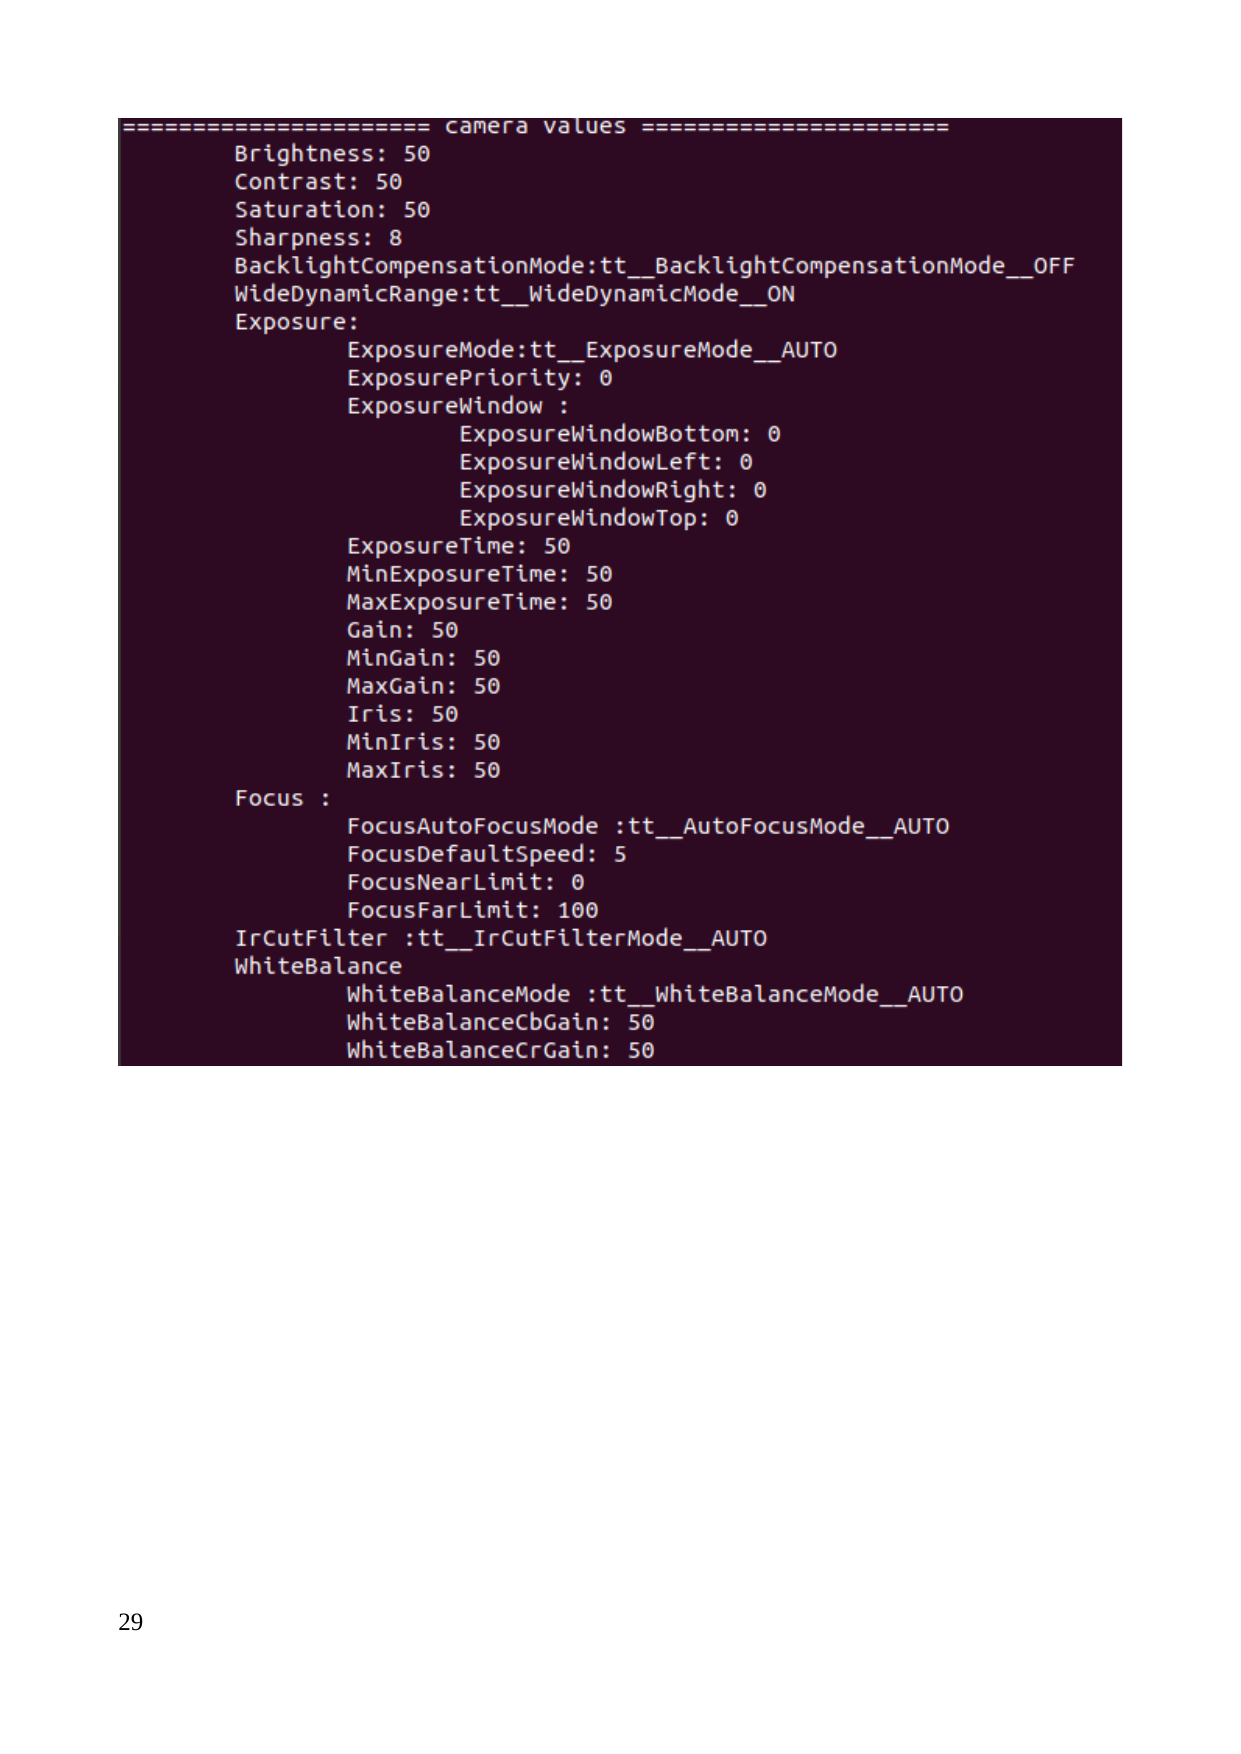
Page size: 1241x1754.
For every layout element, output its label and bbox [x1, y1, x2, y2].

picture [118, 118, 1123, 1066]
